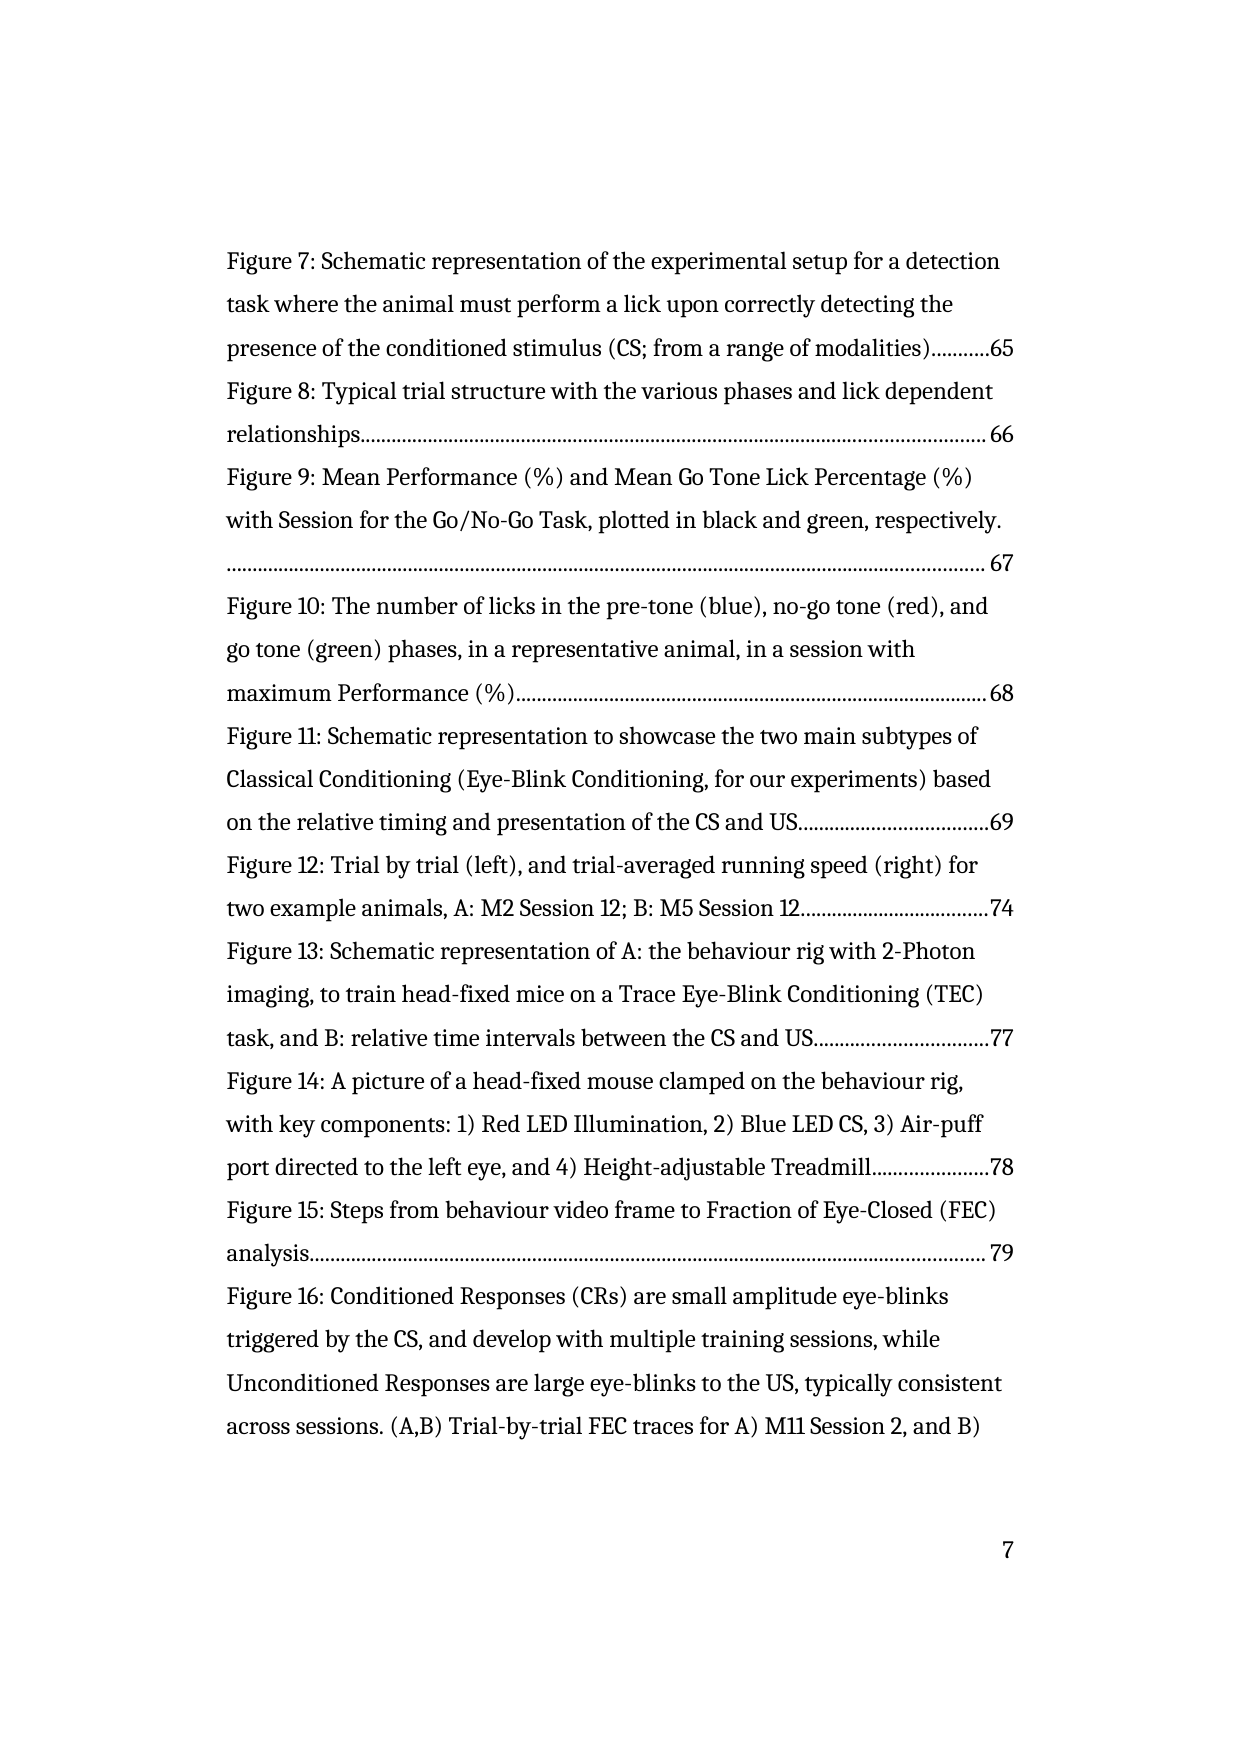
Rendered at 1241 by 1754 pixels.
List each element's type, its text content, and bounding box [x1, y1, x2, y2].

text Figure 7: Schematic representation of the experimental setup for a detection task where the animal must perform a lick upon correctly detecting the presence of the conditioned stimulus (CS; from a range of modalities). 65 [226, 247, 1014, 362]
text Figure 10: The number of licks in the pre-tone (blue), no-go tone (red), and go tone (green) phases, in a representative animal, in a session with maximum Performance (%). 68 [226, 592, 1014, 707]
text Figure 13: Schematic representation of A: the behaviour rig with 2-Photon imaging, to train head-fixed mice on a Trace Eye-Blink Conditioning (TEC) task, and B: relative time intervals between the CS and US. 77 [226, 937, 1014, 1052]
text Figure 8: Typical trial structure with the various phases and lick dependent relationships. 66 [226, 377, 1014, 448]
text Figure 9: Mean Performance (%) and Mean Go Tone Lick Percentage (%) with Session for the Go/No-Go Task, plotted in black and green, respectively. 67 [226, 463, 1014, 578]
text Figure 11: Schematic representation to showcase the two main subtypes of Classical Conditioning (Eye-Blink Conditioning, for our experiments) based on the relative timing and presentation of the CS and US. 69 [226, 722, 1014, 837]
text Figure 12: Trial by trial (left), and trial-averaged running speed (right) for two example animals, A: M2 Session 12; B: M5 Session 12. 74 [226, 851, 1014, 923]
text Figure 16: Conditioned Responses (CRs) are small amplitude eye-blinks triggered by the CS, and develop with multiple training sessions, while Unconditioned Responses are large eye-blinks to the US, typically consistent across sessions. (A,B) Trial-by-trial FEC traces for A) M11 Session 2, and B) Session 4. (C,D) Trial-averaged FEC traces for C) Session 2 and D) Session 4, with paired (red) and probe (green) trials. 80 [226, 1282, 1014, 1440]
text Figure 14: A picture of a head-fixed mouse clamped on the behaviour rig, with key components: 1) Red LED Illumination, 2) Blue LED CS, 3) Air-puff port directed to the left eye, and 4) Height-adjustable Treadmill 78 [226, 1067, 1014, 1182]
text Figure 15: Steps from behaviour video frame to Fraction of Eye-Closed (FEC) analysis 79 [226, 1196, 1014, 1268]
